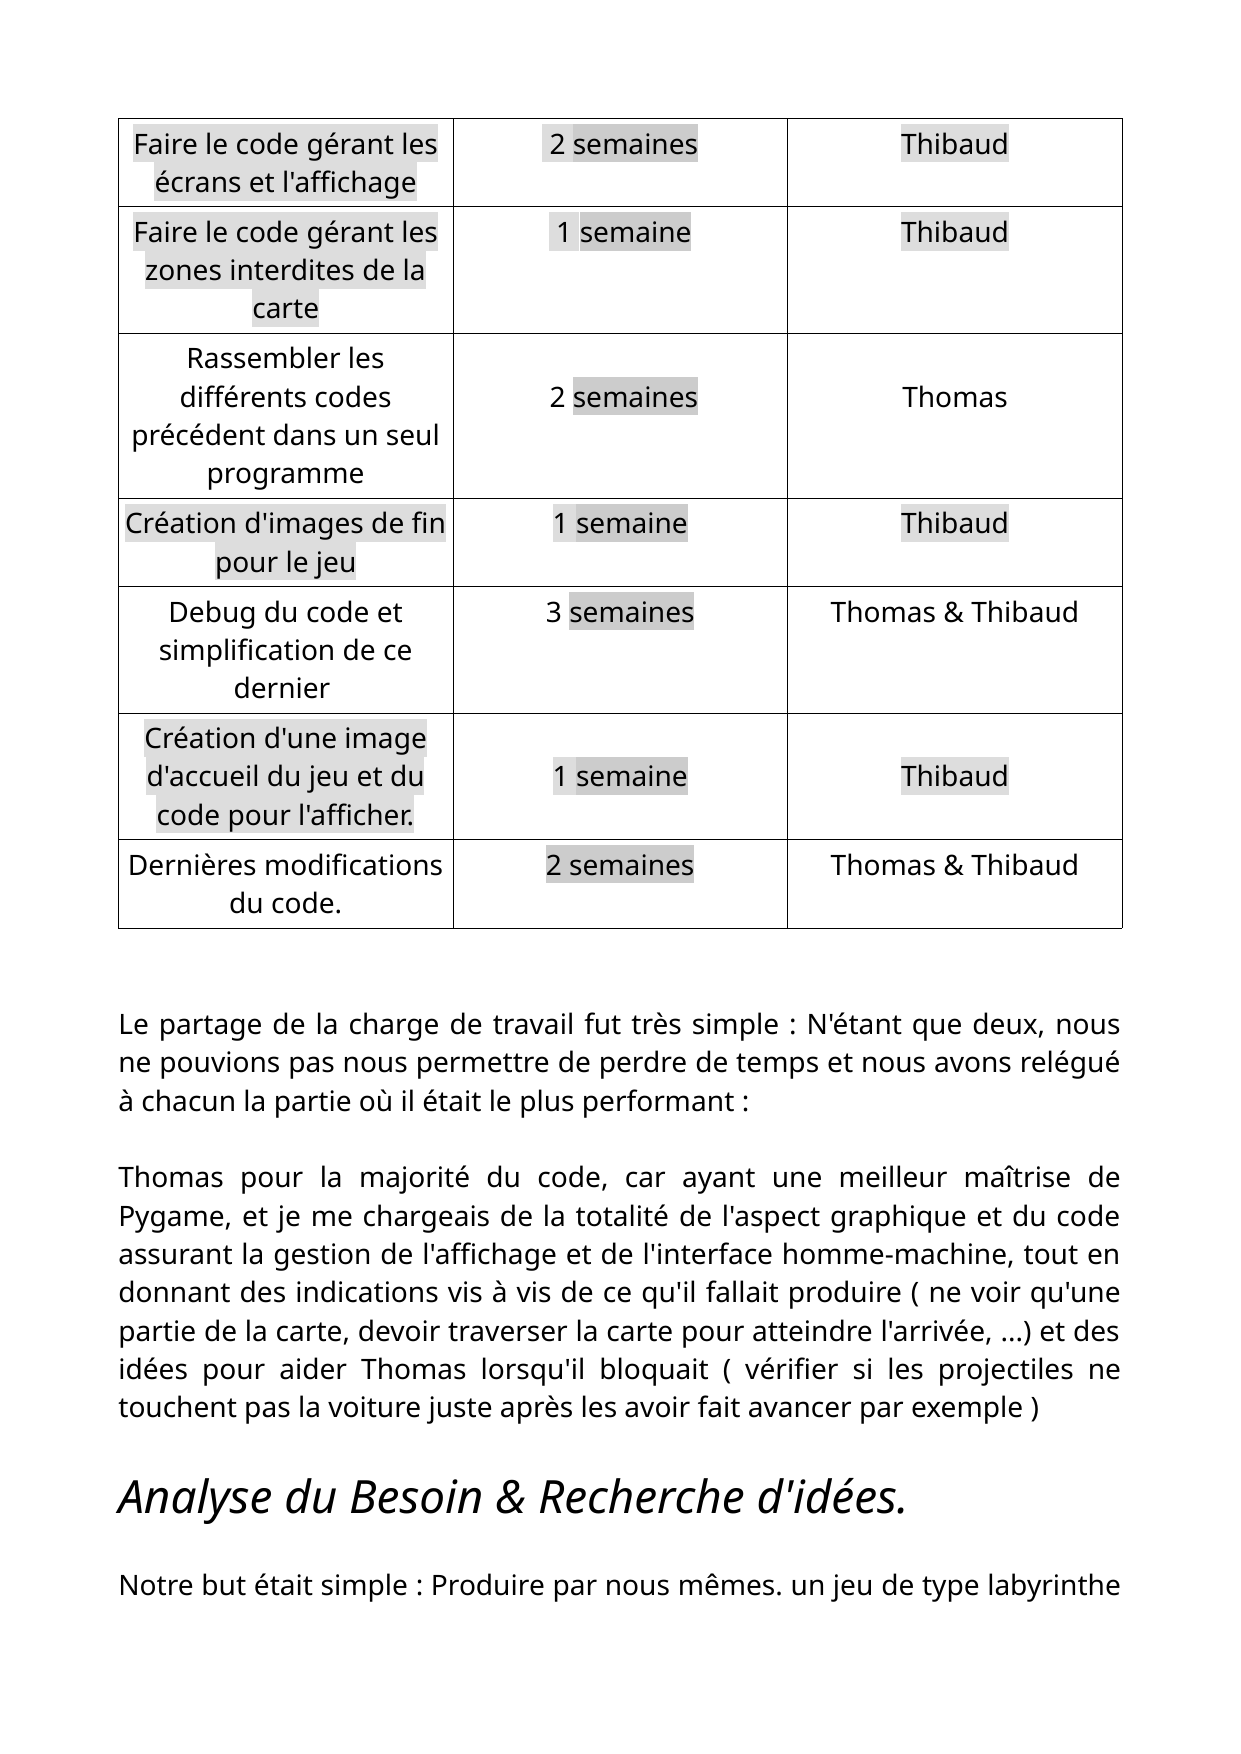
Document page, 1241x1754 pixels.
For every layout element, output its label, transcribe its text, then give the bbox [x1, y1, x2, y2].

table_cell Rassembler les différents codes précédent dans un seul programme [119, 334, 453, 498]
table_cell Création d'images de fin pour le jeu [119, 499, 453, 586]
text Le partage de la charge de travail fut très simple : N'étant que deux, nous ne pouvions pas nous permettre de perdre de temps et nous avons relégué à chacun la partie où il était le plus performant : [118, 1004, 1122, 1119]
table_cell 2 semaines [454, 334, 787, 498]
table_cell Thibaud [788, 119, 1122, 206]
table_cell 1 semaine [454, 207, 787, 333]
table_cell Faire le code gérant les zones interdites de la carte [119, 207, 453, 333]
table_cell 1 semaine [454, 714, 787, 839]
table_cell Création d'une image d'accueil du jeu et du code pour l'afficher. [119, 714, 453, 839]
table_cell 1 semaine [454, 499, 787, 586]
table_cell Thomas & Thibaud [788, 587, 1122, 713]
table_cell Thibaud [788, 714, 1122, 839]
text Analyse du Besoin & Recherche d'idées. [118, 1464, 1122, 1527]
table_cell 3 semaines [454, 587, 787, 713]
table_cell Debug du code et simplification de ce dernier [119, 587, 453, 713]
table_cell 2 semaines [454, 119, 787, 206]
table_cell Faire le code gérant les écrans et l'affichage [119, 119, 453, 206]
table_cell Thibaud [788, 499, 1122, 586]
table_cell Thibaud [788, 207, 1122, 333]
table_cell 2 semaines [454, 840, 787, 927]
text Thomas pour la majorité du code, car ayant une meilleur maîtrise de Pygame, et je me chargeais de la totalité de l'aspect graphique et du code assurant la gestion de l'affichage et de l'interface homme-machine, tout en donnant des indications vis à vis de ce qu'il fallait produire ( ne voir qu'une partie de la carte, devoir traverser la carte pour atteindre l'arrivée, ...) et des idées pour aider Thomas lorsqu'il bloquait ( vérifier si les projectiles ne touchent pas la voiture juste après les avoir fait avancer par exemple ) [118, 1157, 1122, 1426]
table_cell Thomas & Thibaud [788, 840, 1122, 927]
table_cell Thomas [788, 334, 1122, 498]
text Notre but était simple : Produire par nous mêmes. un jeu de type labyrinthe [118, 1565, 1122, 1603]
table_cell Dernières modifications du code. [119, 840, 453, 927]
